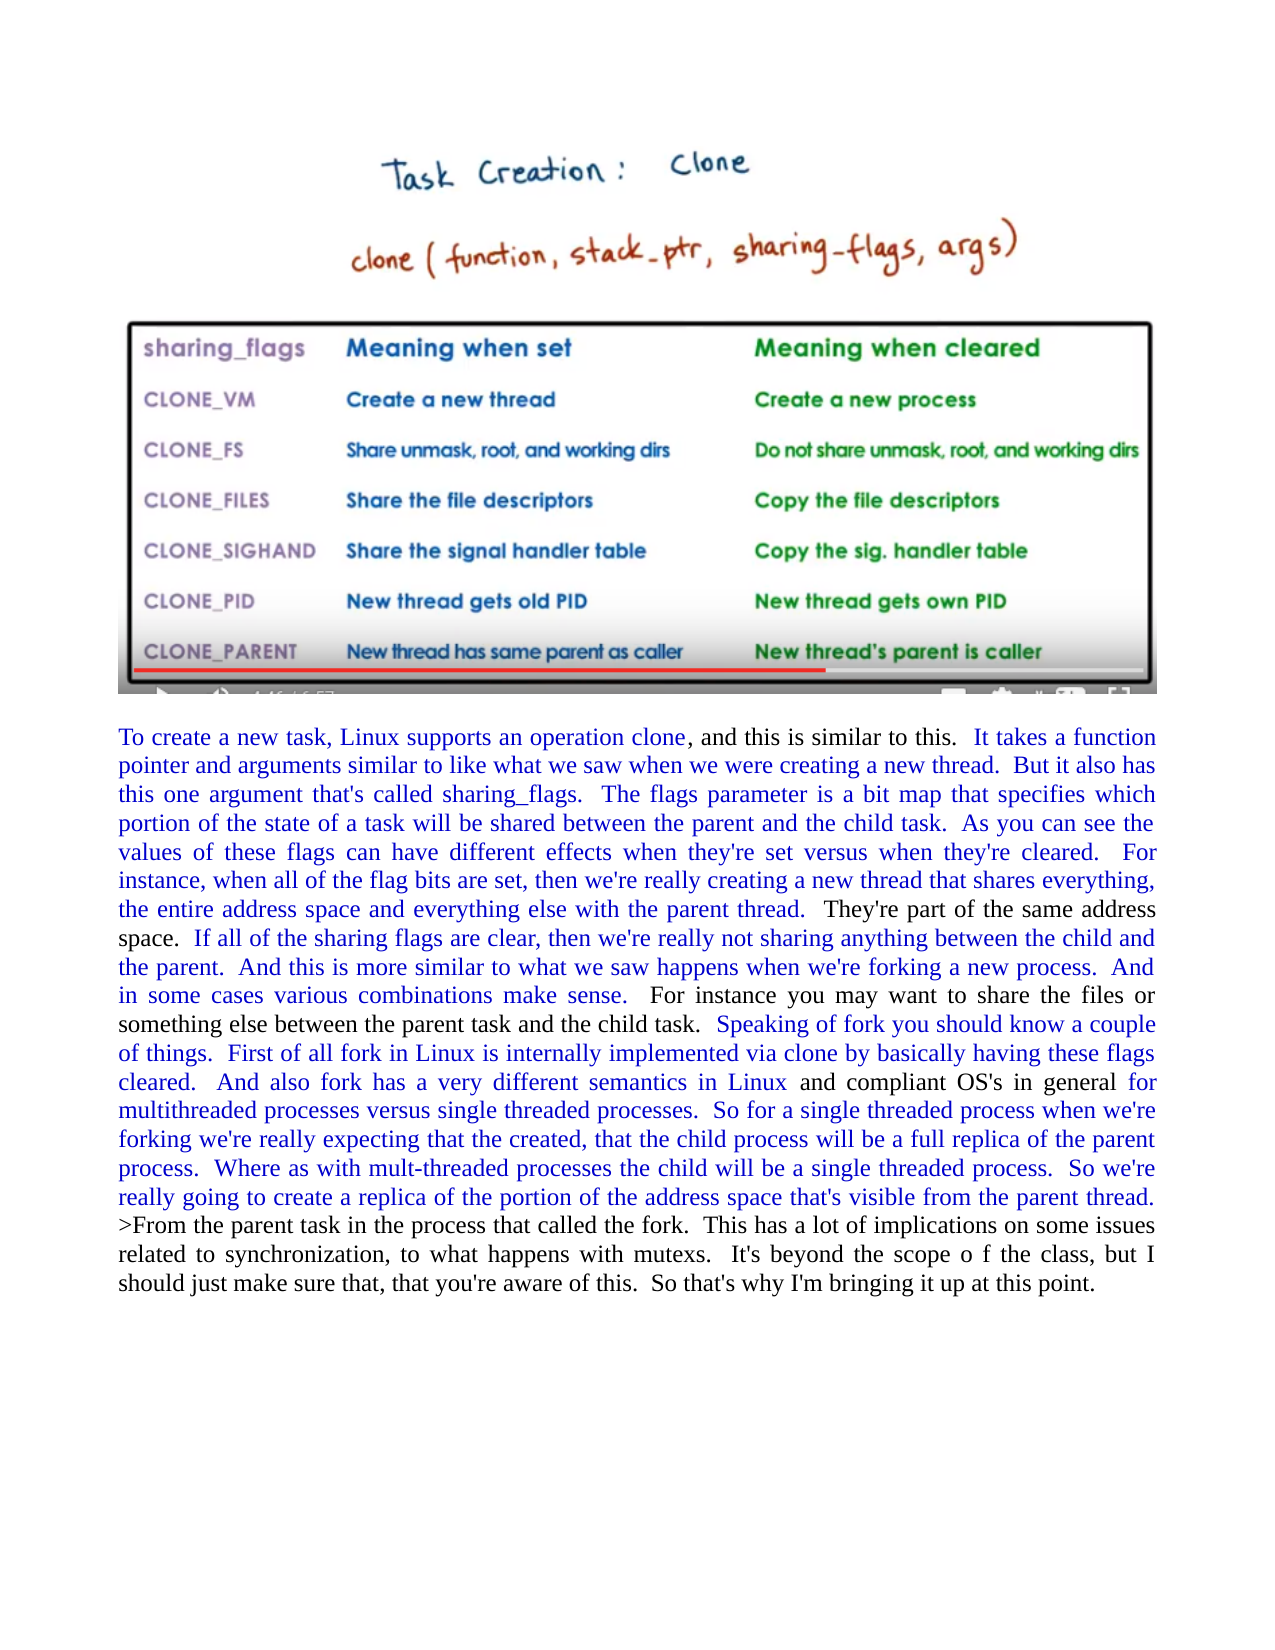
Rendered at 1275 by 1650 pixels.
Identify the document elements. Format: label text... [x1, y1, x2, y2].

picture [118, 146, 1157, 694]
text To create a new task, Linux supports an operation clone, and this is similar to this. It takes a function pointer and arguments similar to like what we saw when we were creating a new thread. But it also has this one argument that's called sharing_flags. The flags parameter is a bit map that specifies which portion of the state of a task will be shared between the parent and the child task. As you can see the values of these flags can have different effects when they're set versus when they're cleared. For instance, when all of the flag bits are set, then we're really creating a new thread that shares everything, the entire address space and everything else with the parent thread. They're part of the same address space. If all of the sharing flags are clear, then we're really not sharing anything between the child and the parent. And this is more similar to what we saw happens when we're forking a new process. And in some cases various combinations make sense. For instance you may want to share the files or something else between the parent task and the child task. Speaking of fork you should know a couple of things. First of all fork in Linux is internally implemented via clone by basically having these flags cleared. And also fork has a very different semantics in Linux and compliant OS's in general for multithreaded processes versus single threaded processes. So for a single threaded process when we're forking we're really expecting that the created, that the child process will be a full replica of the parent process. Where as with mult-threaded processes the child will be a single threaded process. So we're really going to create a replica of the portion of the address space that's visible from the parent thread. >From the parent task in the process that called the fork. This has a lot of implications on some issues related to synchronization, to what happens with mutexs. It's beyond the scope o f the class, but I should just make sure that, that you're aware of this. So that's why I'm bringing it up at this point. [118, 722, 1157, 1297]
